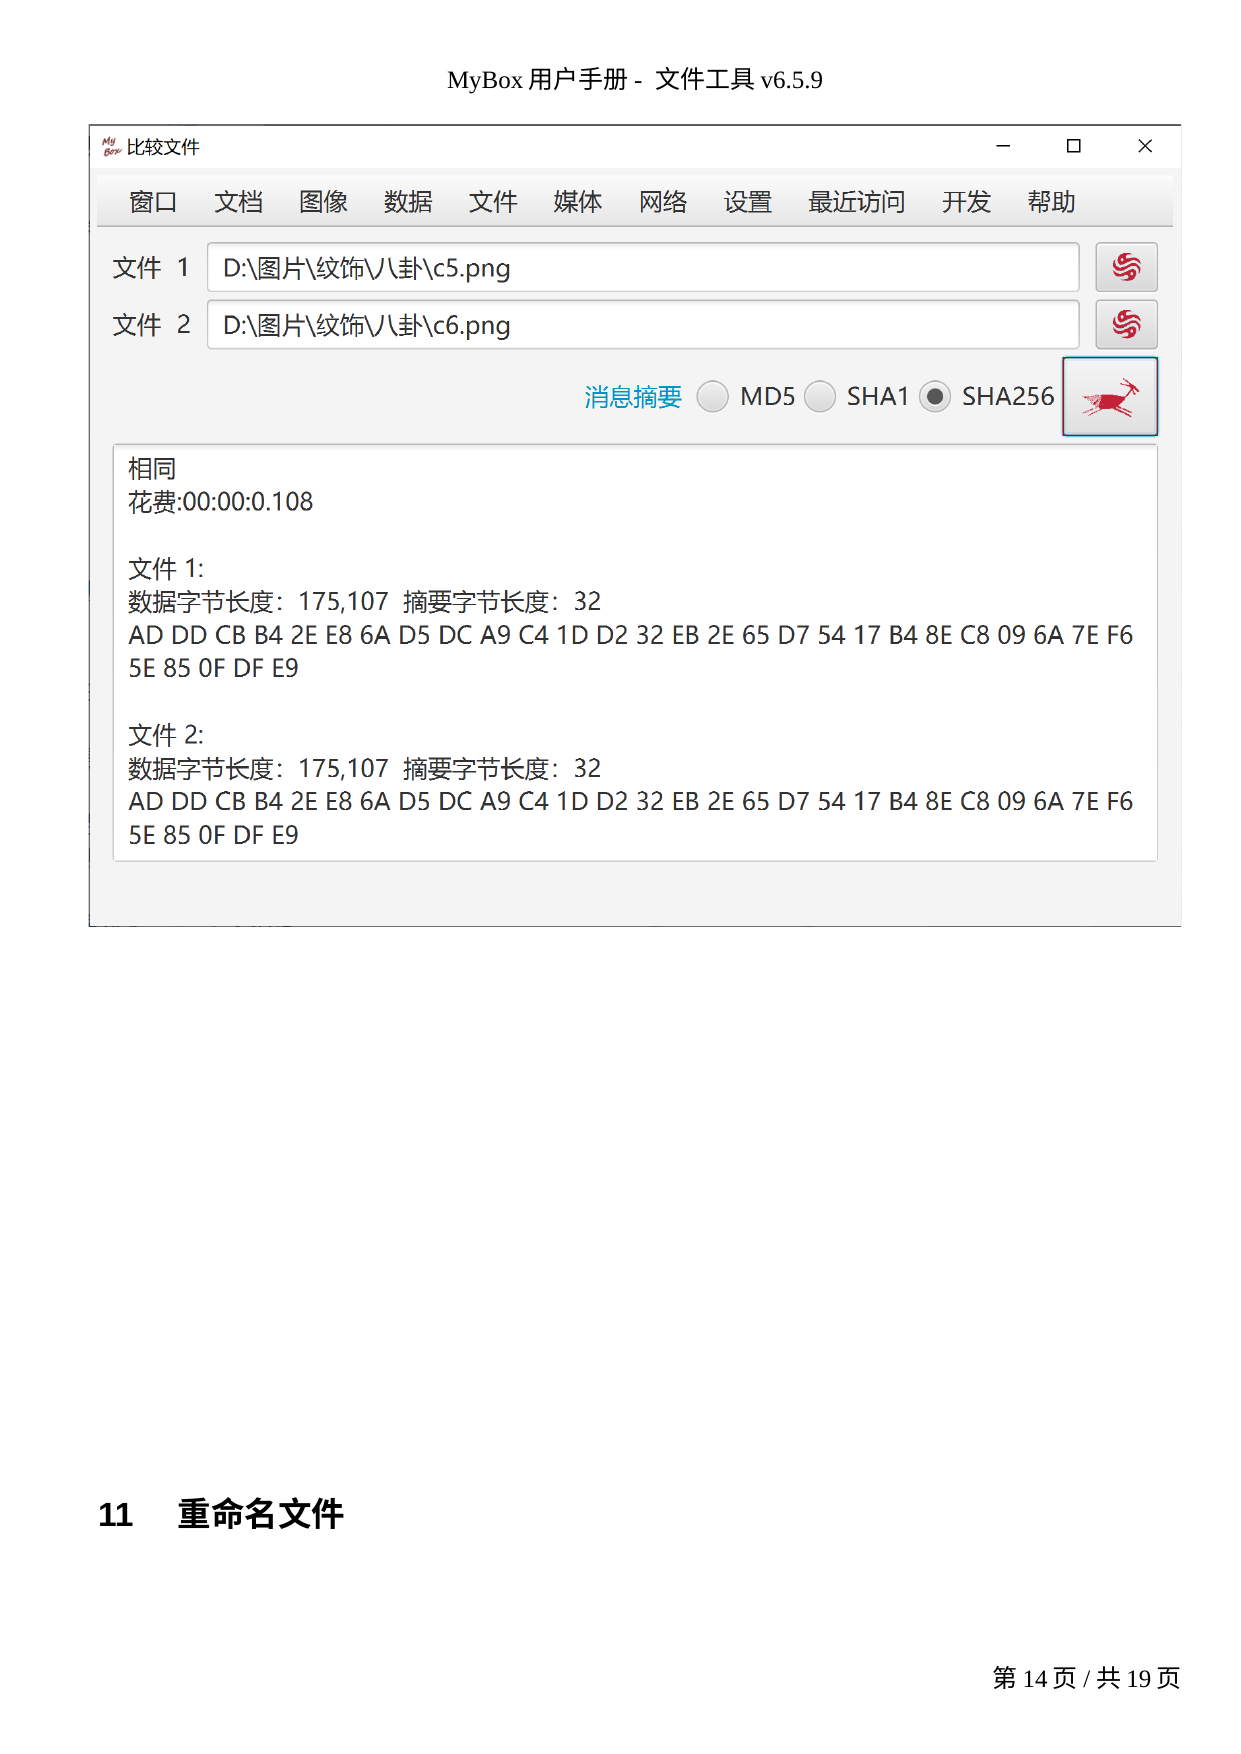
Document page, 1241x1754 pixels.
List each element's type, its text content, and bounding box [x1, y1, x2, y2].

picture [88, 124, 1182, 927]
subtitle 重命名文件 [88, 1488, 1181, 1536]
